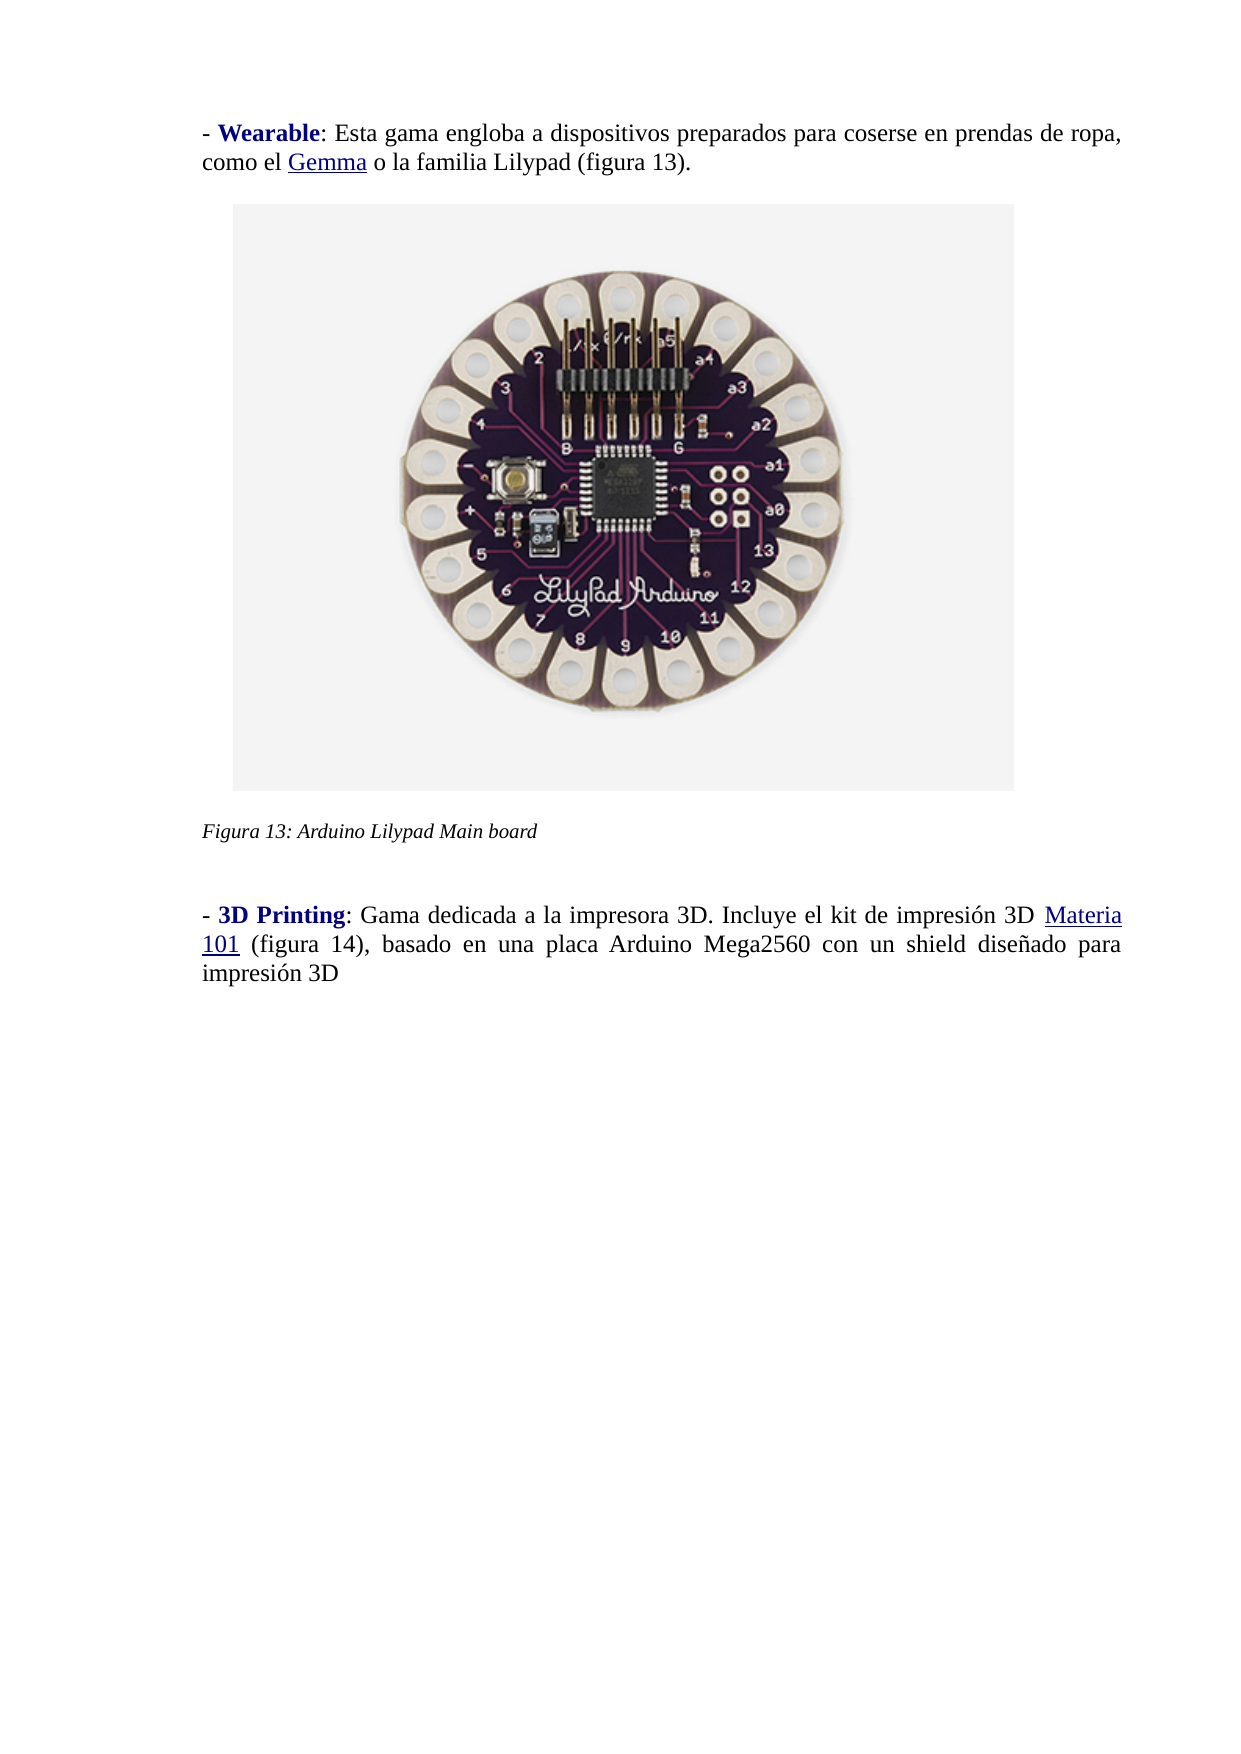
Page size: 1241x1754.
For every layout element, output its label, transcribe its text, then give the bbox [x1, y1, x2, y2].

text Figura 13: Arduino Lilypad Main board [202, 819, 1122, 843]
text - 3D Printing: Gama dedicada a la impresora 3D. Incluye el kit de impresión 3D Materia 101 (figura 14), basado en una placa Arduino Mega2560 con un shield diseñado para impresión 3D [202, 901, 1122, 987]
picture [232, 204, 1015, 791]
text - Wearable: Esta gama engloba a dispositivos preparados para coserse en prendas de ropa, como el Gemma o la familia Lilypad (figura 13). [202, 118, 1122, 176]
